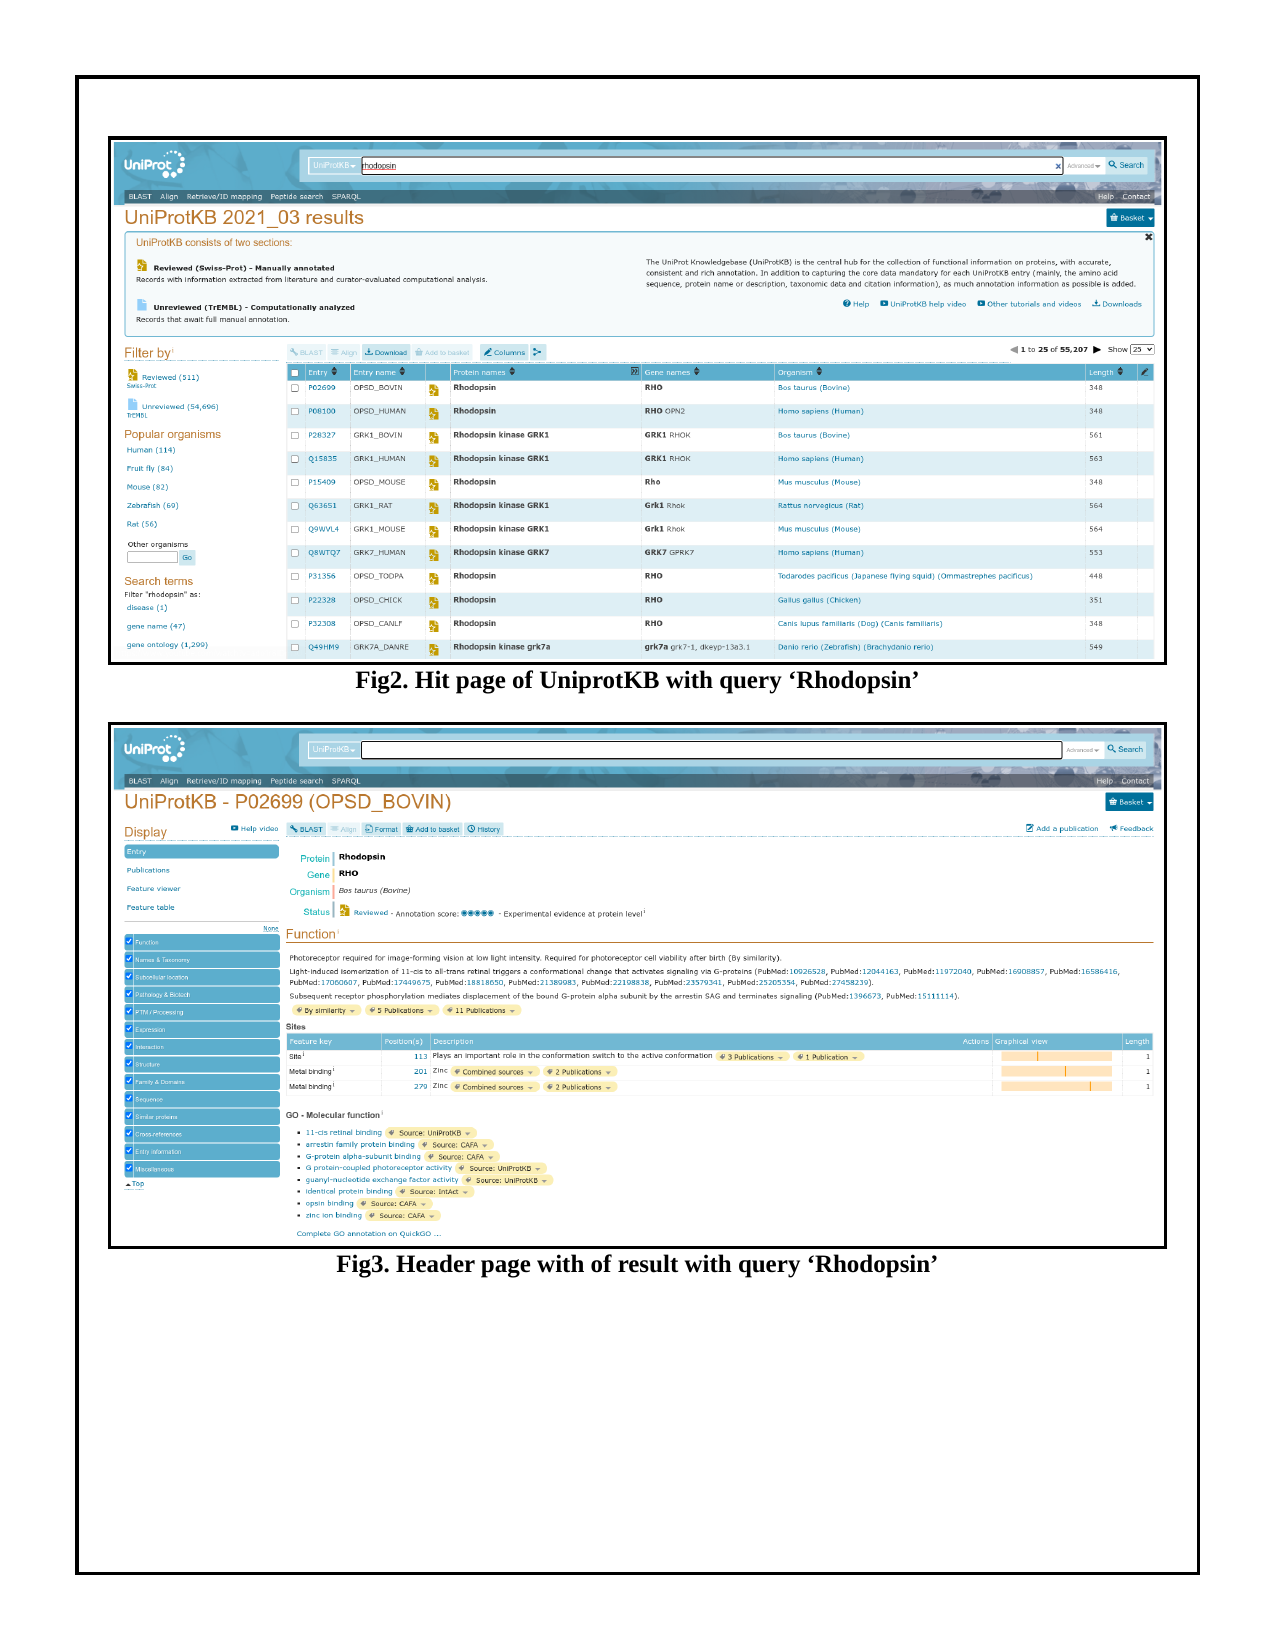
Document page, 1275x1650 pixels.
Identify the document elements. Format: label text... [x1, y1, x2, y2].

text [111, 140, 1164, 662]
text [111, 725, 1164, 1246]
text Fig3. Header page with of result with query ‘Rhodopsin’ [108, 1249, 1167, 1278]
picture [113, 142, 1162, 659]
picture [113, 728, 1162, 1243]
text Fig2. Hit page of UniprotKB with query ‘Rhodopsin’ [108, 665, 1167, 693]
